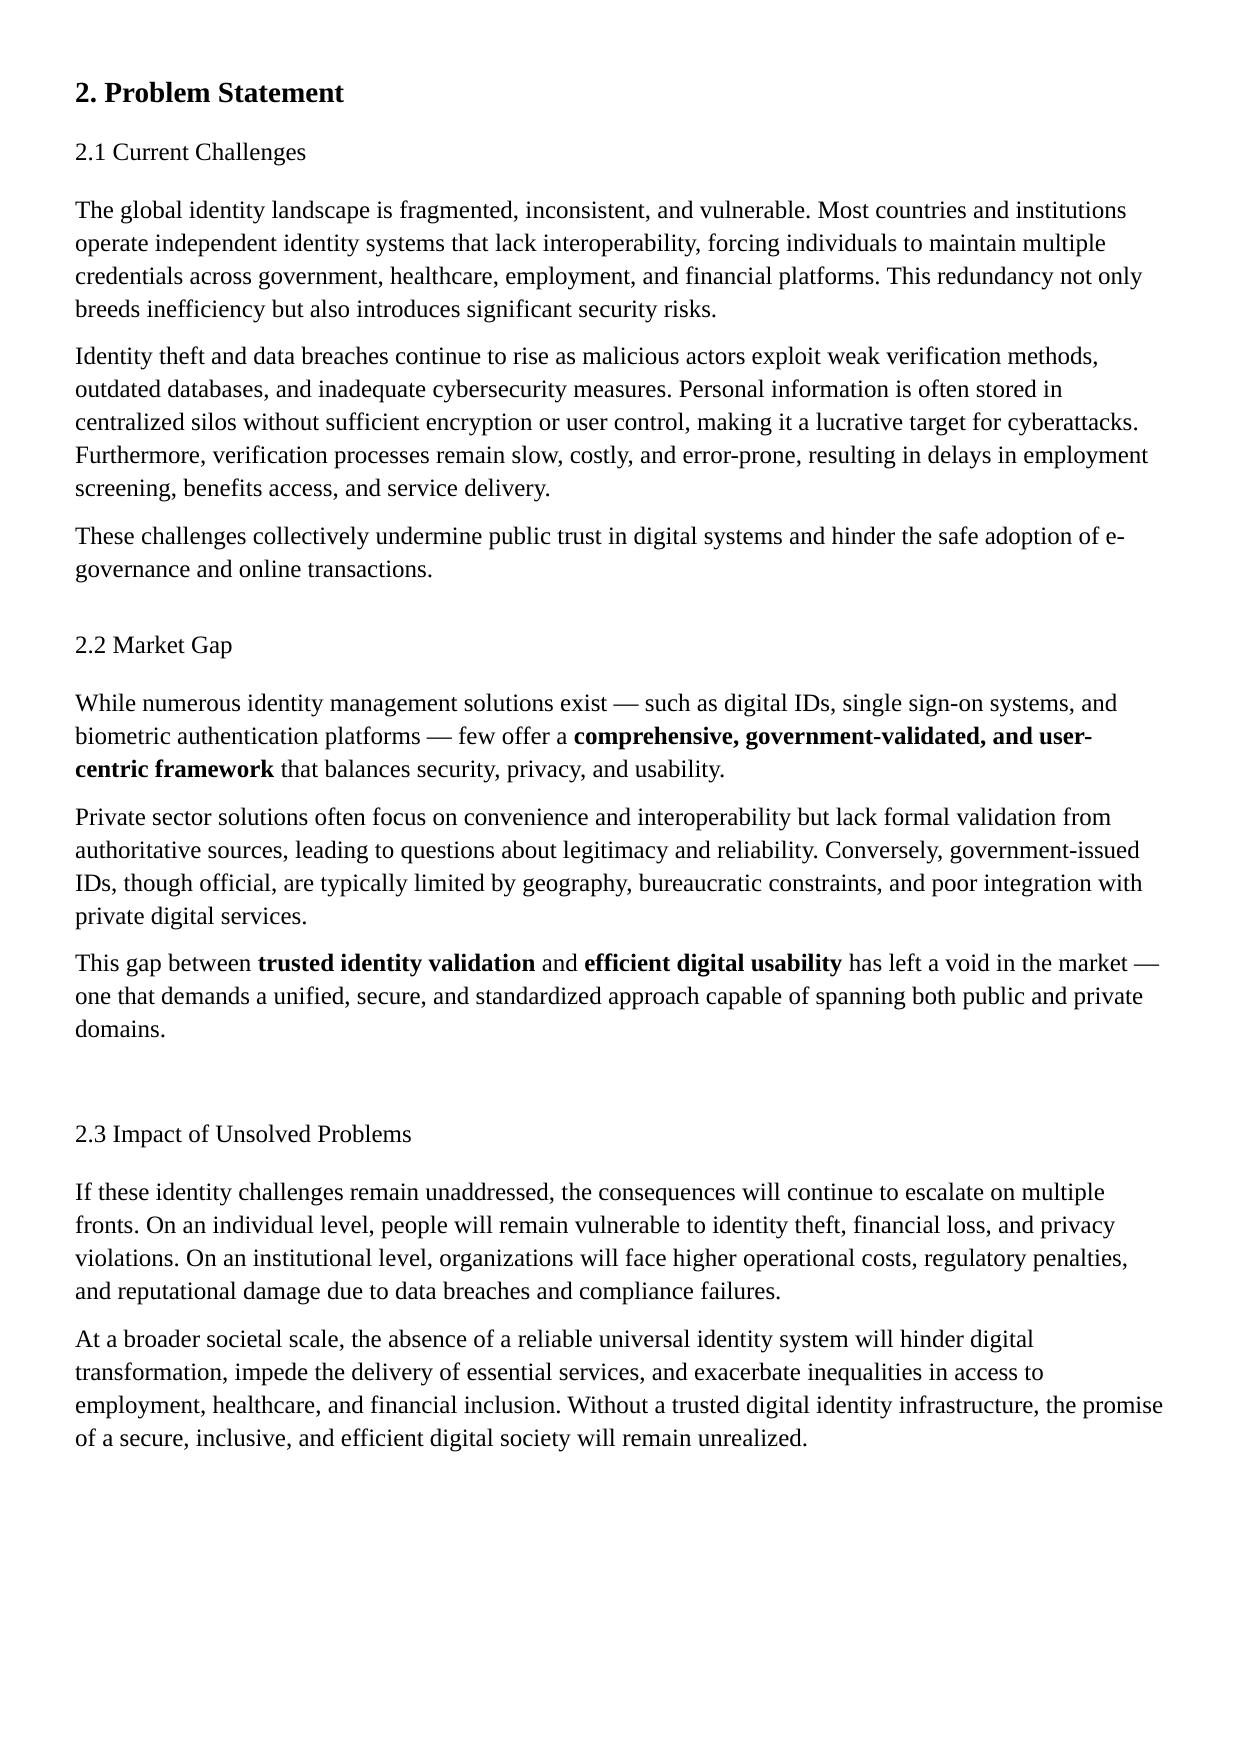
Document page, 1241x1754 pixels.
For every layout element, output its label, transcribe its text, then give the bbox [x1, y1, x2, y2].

text 2.3 Impact of Unsolved Problems [75, 1119, 1166, 1148]
text These challenges collectively undermine public trust in digital systems and hinder the safe adoption of e-governance and online transactions. [75, 521, 1166, 583]
text The global identity landscape is fragmented, inconsistent, and vulnerable. Most countries and institutions operate independent identity systems that lack interoperability, forcing individuals to maintain multiple credentials across government, healthcare, employment, and financial platforms. This redundancy not only breeds inefficiency but also introduces significant security risks. [75, 195, 1166, 323]
text 2.1 Current Challenges [75, 137, 1166, 166]
text This gap between trusted identity validation and efficient digital usability has left a void in the market — one that demands a unified, secure, and standardized approach capable of spanning both public and private domains. [75, 948, 1166, 1043]
text Identity theft and data breaches continue to rise as malicious actors exploit weak verification methods, outdated databases, and inadequate cybersecurity measures. Personal information is often stored in centralized silos without sufficient encryption or user control, making it a lucrative target for cyberattacks. Furthermore, verification processes remain slow, costly, and error-prone, resulting in delays in employment screening, benefits access, and service delivery. [75, 341, 1166, 502]
text While numerous identity management solutions exist — such as digital IDs, single sign-on systems, and biometric authentication platforms — few offer a comprehensive, government-validated, and user-centric framework that balances security, privacy, and usability. [75, 688, 1166, 783]
text At a broader societal scale, the absence of a reliable universal identity system will hinder digital transformation, impede the delivery of essential services, and exacerbate inequalities in access to employment, healthcare, and financial inclusion. Without a trusted digital identity infrastructure, the promise of a secure, inclusive, and efficient digital society will remain unrealized. [75, 1324, 1166, 1451]
text 2.2 Market Gap [75, 631, 1166, 659]
text 2. Problem Statement [75, 75, 1166, 108]
text If these identity challenges remain unaddressed, the consequences will continue to escalate on multiple fronts. On an individual level, people will remain vulnerable to identity theft, financial loss, and privacy violations. On an institutional level, organizations will face higher operational costs, regulatory penalties, and reputational damage due to data breaches and compliance failures. [75, 1177, 1166, 1305]
text Private sector solutions often focus on convenience and interoperability but lack formal validation from authoritative sources, leading to questions about legitimacy and reliability. Conversely, government-issued IDs, though official, are typically limited by geography, bureaucratic constraints, and poor integration with private digital services. [75, 802, 1166, 929]
